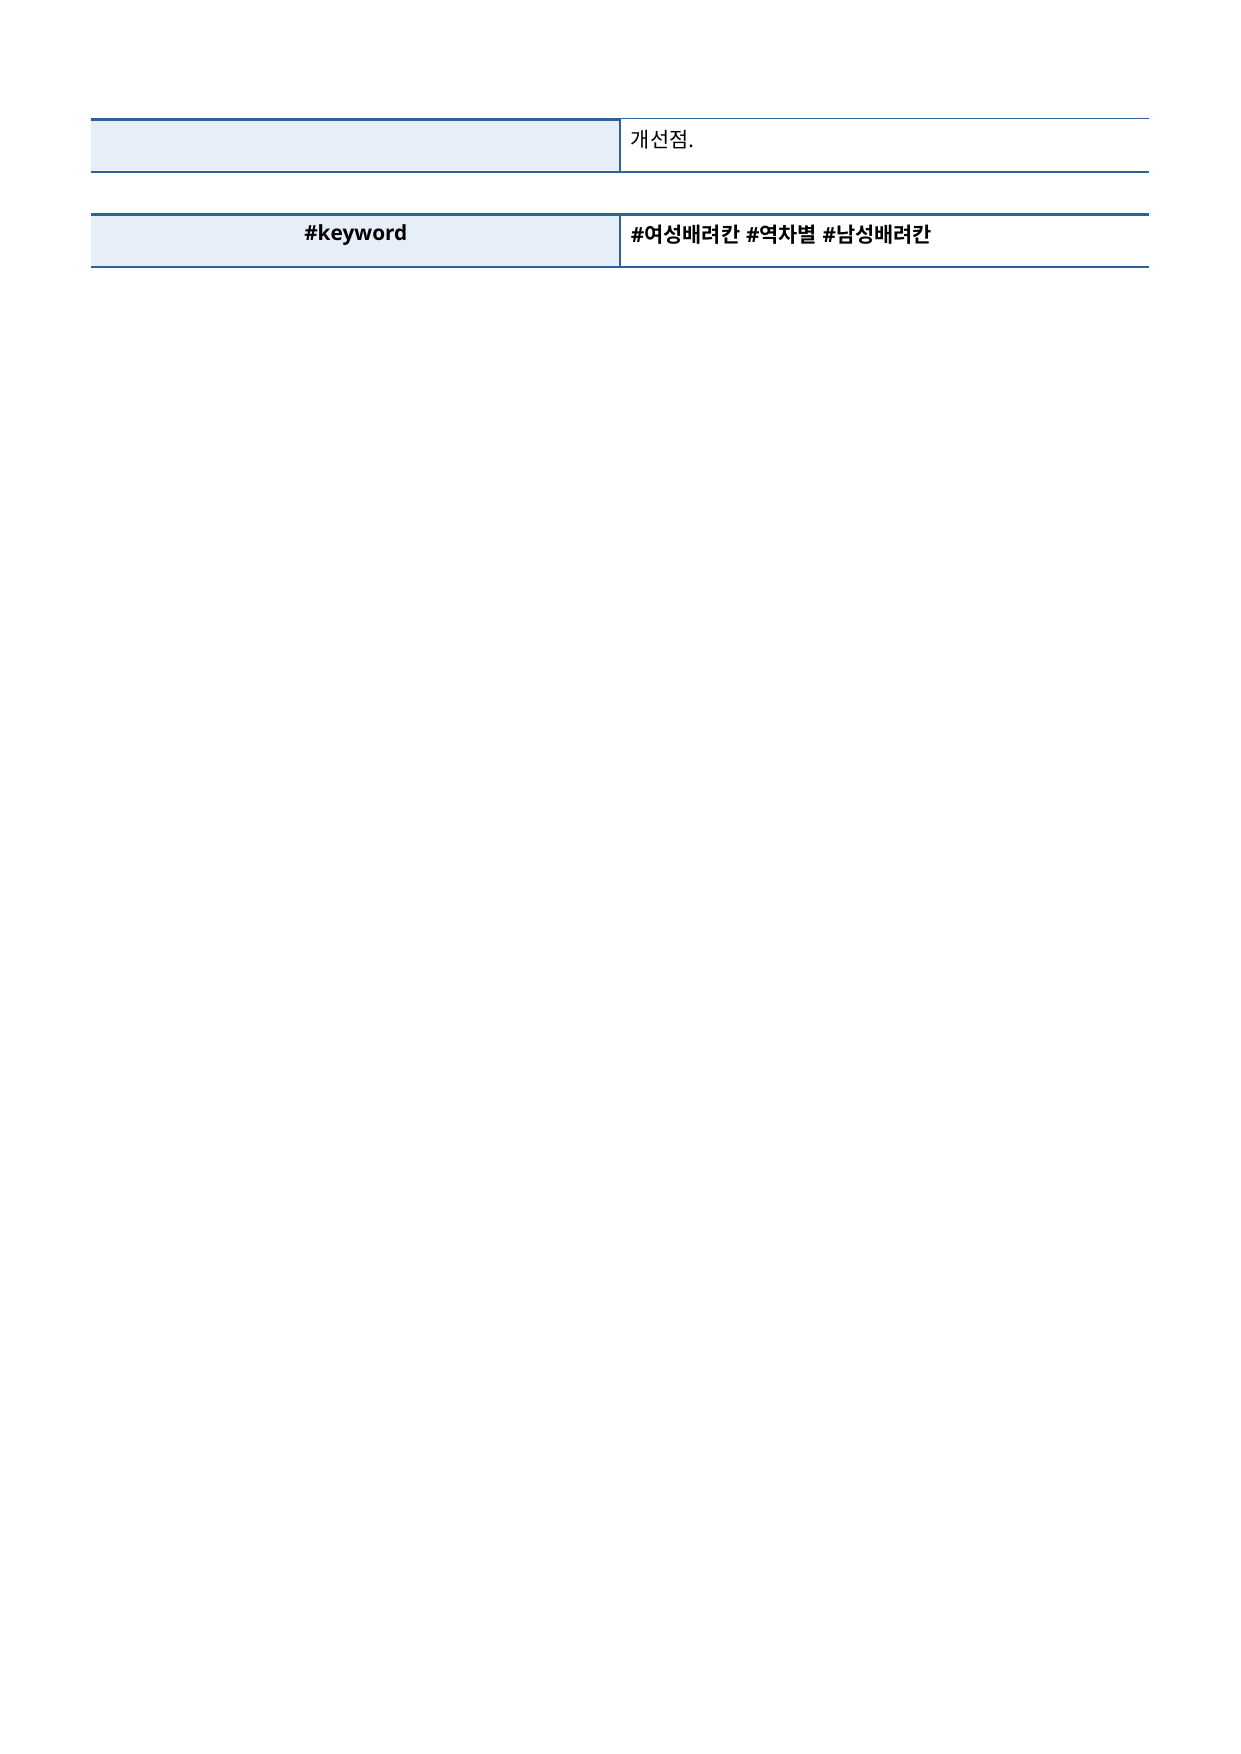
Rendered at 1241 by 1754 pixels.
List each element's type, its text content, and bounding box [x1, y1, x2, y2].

table_header #여성배려칸 #역차별 #남성배려칸 [621, 216, 1149, 266]
table_cell 개선점. [621, 119, 1149, 171]
table_header [91, 121, 619, 171]
table_header #keyword [91, 216, 619, 266]
